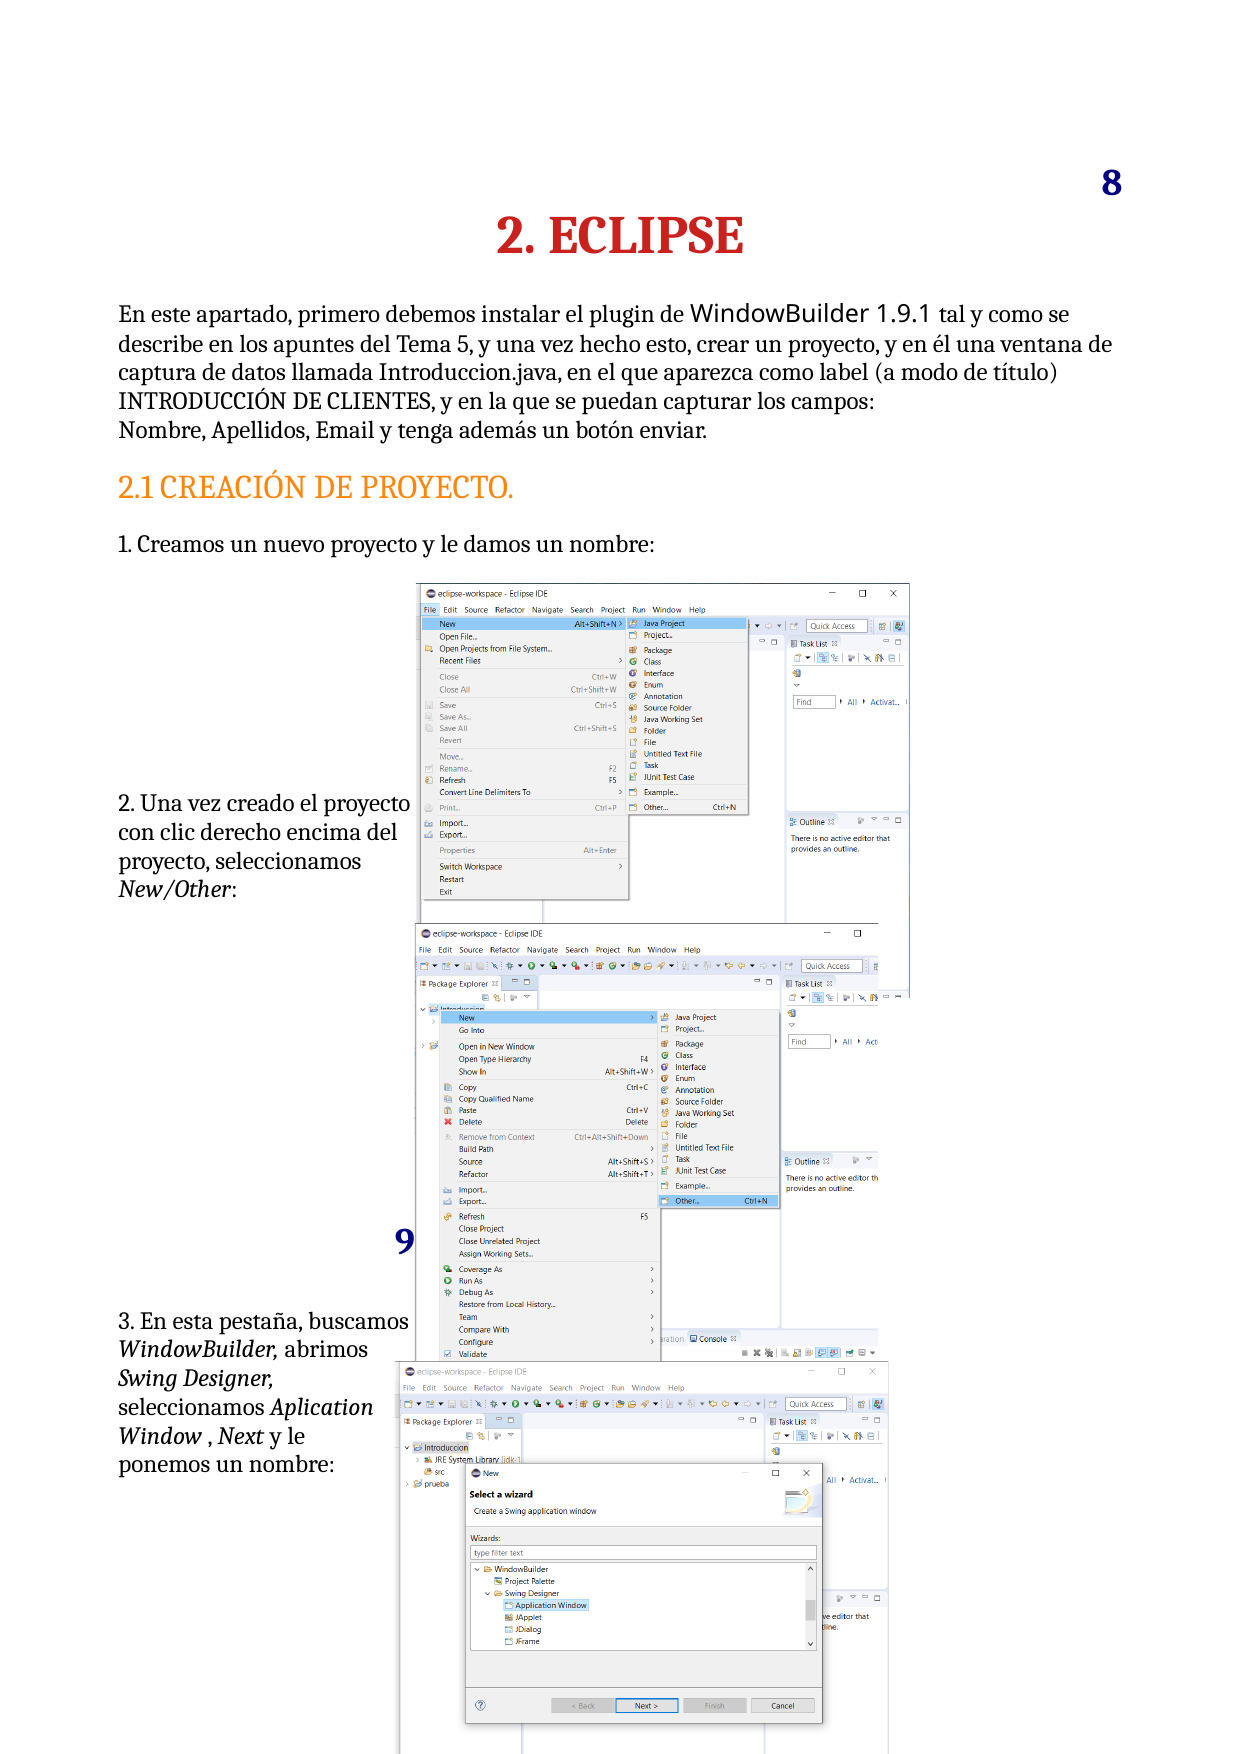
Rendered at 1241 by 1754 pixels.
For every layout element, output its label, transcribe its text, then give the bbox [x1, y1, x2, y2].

picture [818, 923, 879, 1384]
text 8 [118, 161, 1122, 204]
text 9 [118, 1220, 818, 1263]
text Nombre, Apellidos, Email y tenga además un botón enviar. [118, 416, 1122, 444]
text 2.1 CREACIÓN DE PROYECTO. [118, 468, 1122, 507]
text [879, 1220, 1122, 1263]
text 2. ECLIPSE [118, 204, 1122, 267]
text 3. En esta pestaña, buscamos WindowBuilder, abrimos Swing Designer, seleccionamos Aplication Window , Next y le ponemos un nombre: [118, 1307, 1122, 1479]
text En este apartado, primero debemos instalar el plugin de WindowBuilder 1.9.1 tal y como se describe en los apuntes del Tema 5, y una vez hecho esto, crear un proyecto, y en él una ventana de captura de datos llamada Introduccion.java, en el que aparezca como label (a modo de título) INTRODUCCIÓN DE CLIENTES, y en la que se puedan capturar los campos: [118, 295, 1122, 416]
text 1. Creamos un nuevo proyecto y le damos un nombre: [118, 530, 1122, 559]
text 2. Una vez creado el proyecto con clic derecho encima del proyecto, seleccionamos New/Other: [118, 789, 1122, 904]
